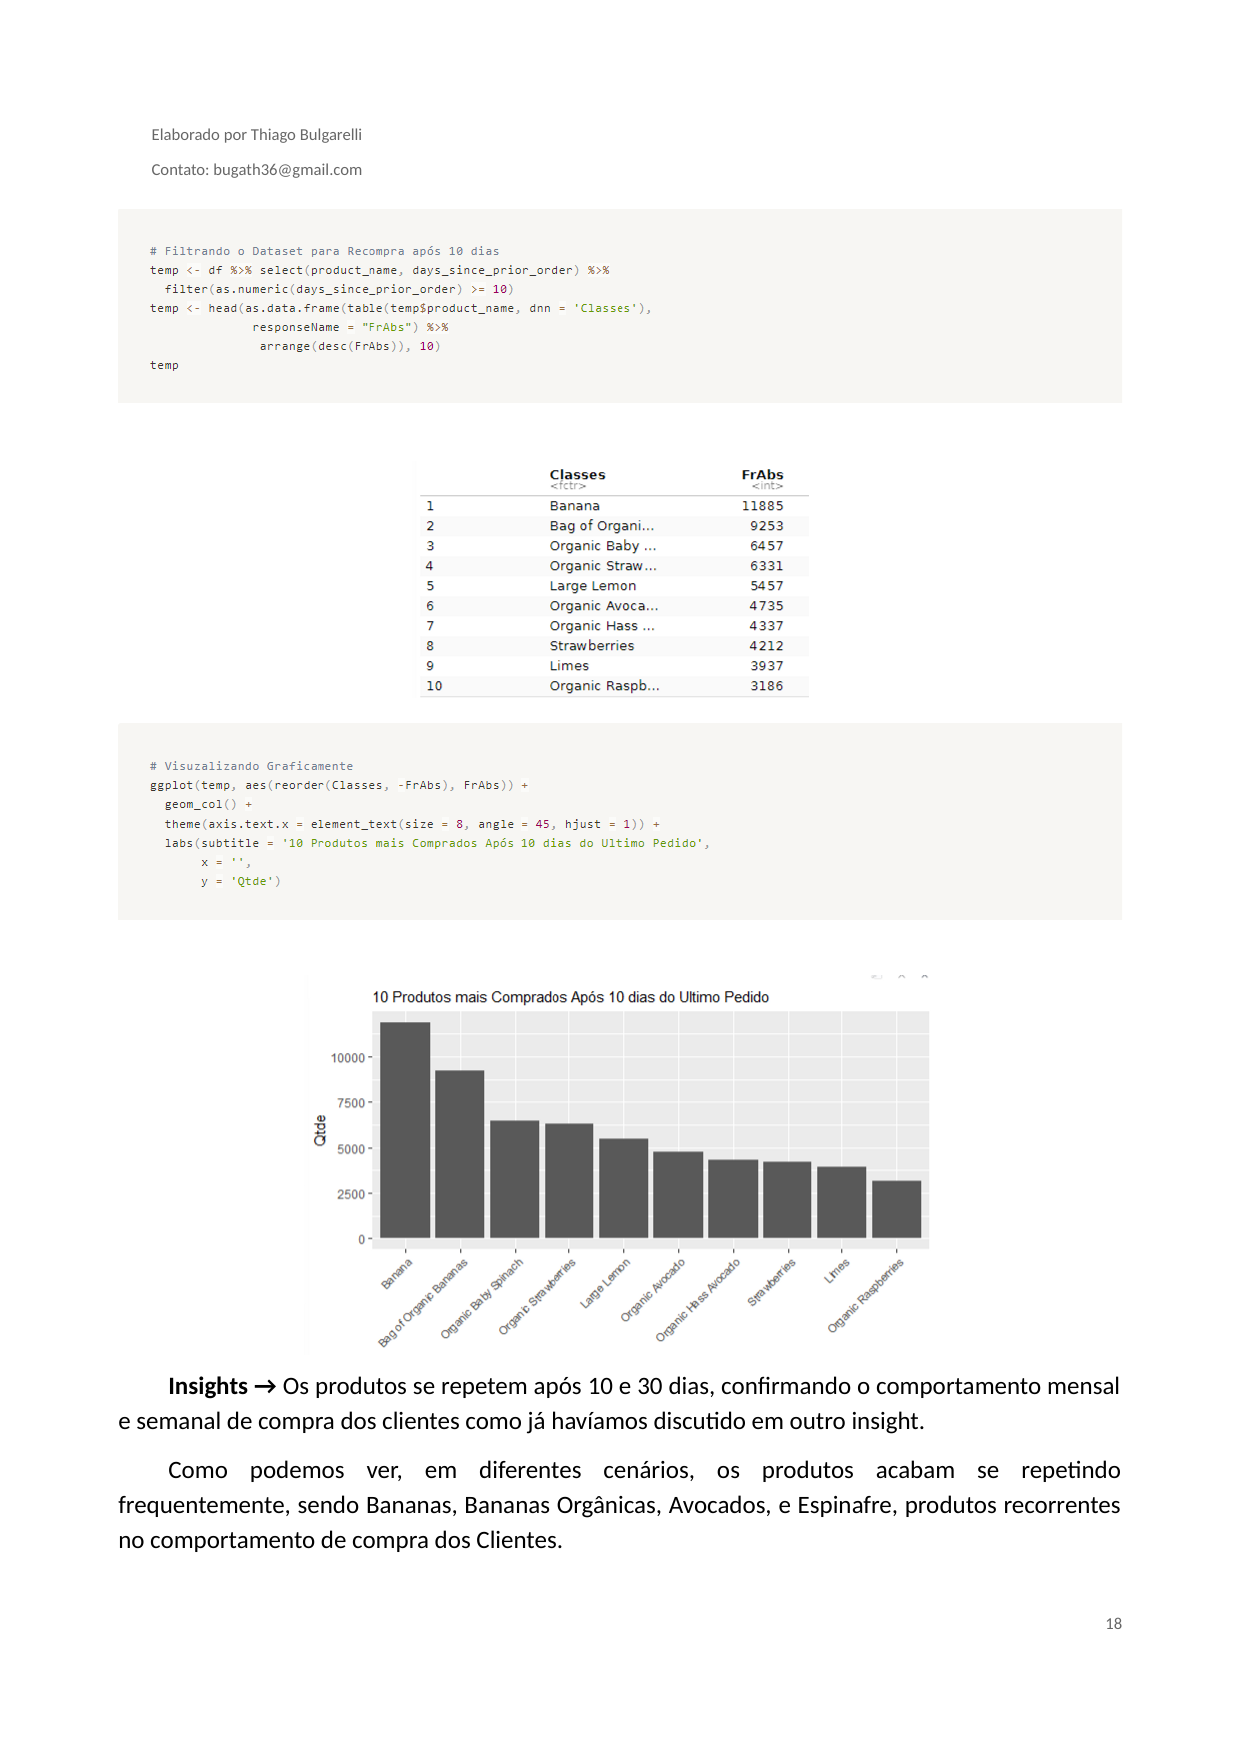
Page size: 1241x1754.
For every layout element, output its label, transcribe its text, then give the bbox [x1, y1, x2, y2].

text Insights → Os produtos se repetem após 10 e 30 dias, confirmando o comportamento mensal e semanal de compra dos clientes como já havíamos discutido em outro insight. [118, 1370, 1122, 1436]
picture [118, 721, 1123, 920]
picture [303, 973, 937, 1355]
picture [118, 209, 1123, 403]
text Como podemos ver, em diferentes cenários, os produtos acabam se repetindo frequentemente, sendo Bananas, Bananas Orgânicas, Avocados, e Espinafre, produtos recorrentes no comportamento de compra dos Clientes. [118, 1455, 1122, 1555]
